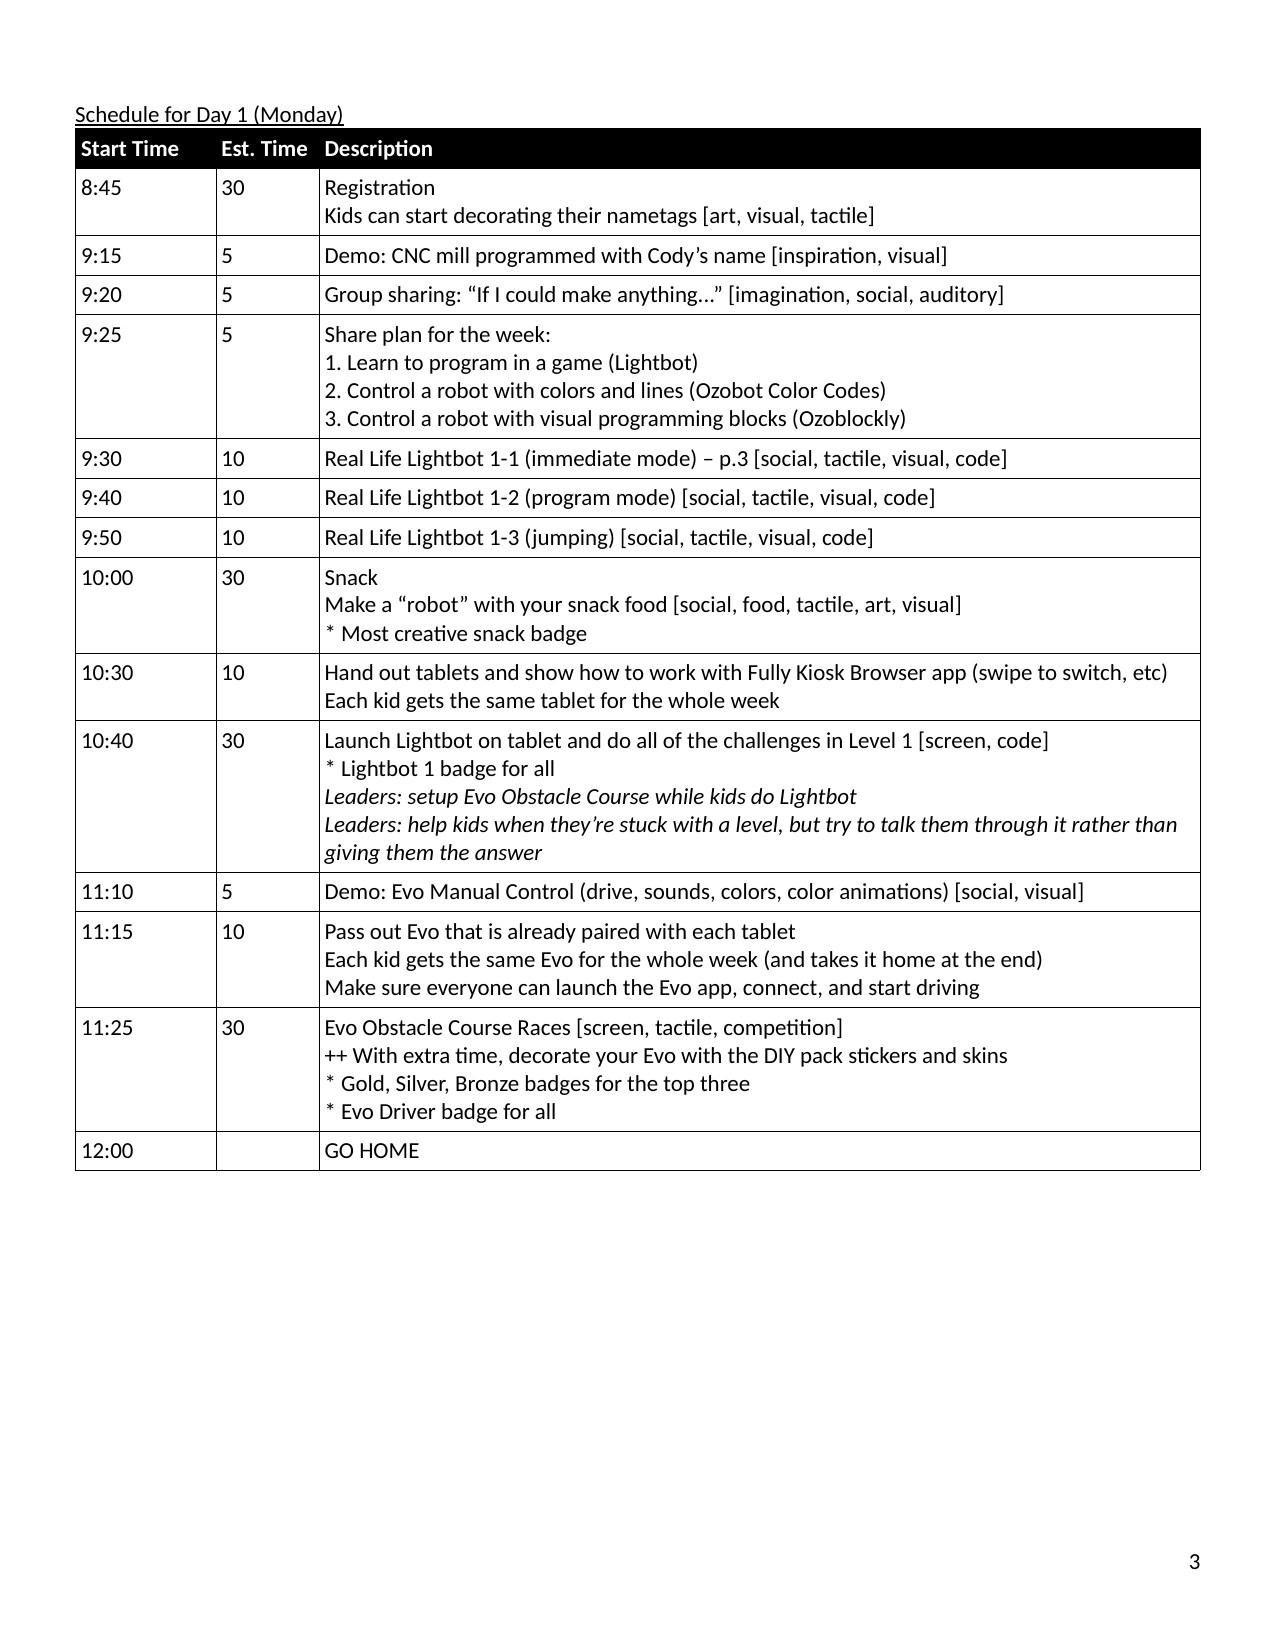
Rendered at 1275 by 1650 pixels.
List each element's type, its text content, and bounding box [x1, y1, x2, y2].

table_cell 30 [217, 169, 319, 235]
table_cell Pass out Evo that is already paired with each tablet Each kid gets the same Evo for the whole week (and takes it home at the end) Make sure everyone can launch the Evo app, connect, and start driving [320, 912, 1200, 1007]
table_cell 10 [217, 912, 319, 1007]
table_cell 11:25 [76, 1008, 216, 1131]
table_cell 5 [217, 315, 319, 438]
table_cell Launch Lightbot on tablet and do all of the challenges in Level 1 [screen, code] * Lightbot 1 badge for all Leaders: setup Evo Obstacle Course while kids do Lightbot Leaders: help kids when they’re stuck with a level, but try to talk them through it rather than giving them the answer [320, 721, 1200, 872]
table_cell Share plan for the week: 1. Learn to program in a game (Lightbot) 2. Control a robot with colors and lines (Ozobot Color Codes) 3. Control a robot with visual programming blocks (Ozoblockly) [320, 315, 1200, 438]
table_cell Real Life Lightbot 1-3 (jumping) [social, tactile, visual, code] [320, 518, 1200, 557]
table_cell 10 [217, 439, 319, 478]
table_cell 30 [217, 558, 319, 652]
table_cell 9:15 [76, 236, 216, 275]
table_cell Real Life Lightbot 1-1 (immediate mode) – p.3 [social, tactile, visual, code] [320, 439, 1200, 478]
table_cell 30 [217, 1008, 319, 1131]
table_cell 11:10 [76, 873, 216, 911]
table_cell 10:30 [76, 654, 216, 720]
table_cell 10 [217, 479, 319, 517]
table_cell 10:40 [76, 721, 216, 872]
table_cell Hand out tablets and show how to work with Fully Kiosk Browser app (swipe to switch, etc) Each kid gets the same tablet for the whole week [320, 654, 1200, 720]
table_header Est. Time [217, 129, 319, 168]
table_cell GO HOME [320, 1132, 1200, 1170]
table_cell 10 [217, 654, 319, 720]
subtitle Schedule for Day 1 (Monday) [75, 100, 1200, 128]
table_cell 9:20 [76, 276, 216, 314]
table_cell 9:50 [76, 518, 216, 557]
table_cell 9:25 [76, 315, 216, 438]
table_cell Real Life Lightbot 1-2 (program mode) [social, tactile, visual, code] [320, 479, 1200, 517]
table_cell 10:00 [76, 558, 216, 652]
table_cell 8:45 [76, 169, 216, 235]
table_cell Registration Kids can start decorating their nametags [art, visual, tactile] [320, 169, 1200, 235]
table_cell Group sharing: “If I could make anything...” [imagination, social, auditory] [320, 276, 1200, 314]
table_cell 10 [217, 518, 319, 557]
table_cell 9:40 [76, 479, 216, 517]
table_cell Demo: CNC mill programmed with Cody’s name [inspiration, visual] [320, 236, 1200, 275]
table_cell 30 [217, 721, 319, 872]
table_header Start Time [76, 129, 216, 168]
table_cell 5 [217, 873, 319, 911]
table_cell 5 [217, 236, 319, 275]
table_cell 5 [217, 276, 319, 314]
table_cell 12:00 [76, 1132, 216, 1170]
table_cell [217, 1132, 319, 1170]
table_cell Snack Make a “robot” with your snack food [social, food, tactile, art, visual] * Most creative snack badge [320, 558, 1200, 652]
table_cell 11:15 [76, 912, 216, 1007]
table_header Description [320, 129, 1200, 168]
table_cell Evo Obstacle Course Races [screen, tactile, competition] ++ With extra time, decorate your Evo with the DIY pack stickers and skins * Gold, Silver, Bronze badges for the top three * Evo Driver badge for all [320, 1008, 1200, 1131]
table_cell Demo: Evo Manual Control (drive, sounds, colors, color animations) [social, visual] [320, 873, 1200, 911]
table_cell 9:30 [76, 439, 216, 478]
